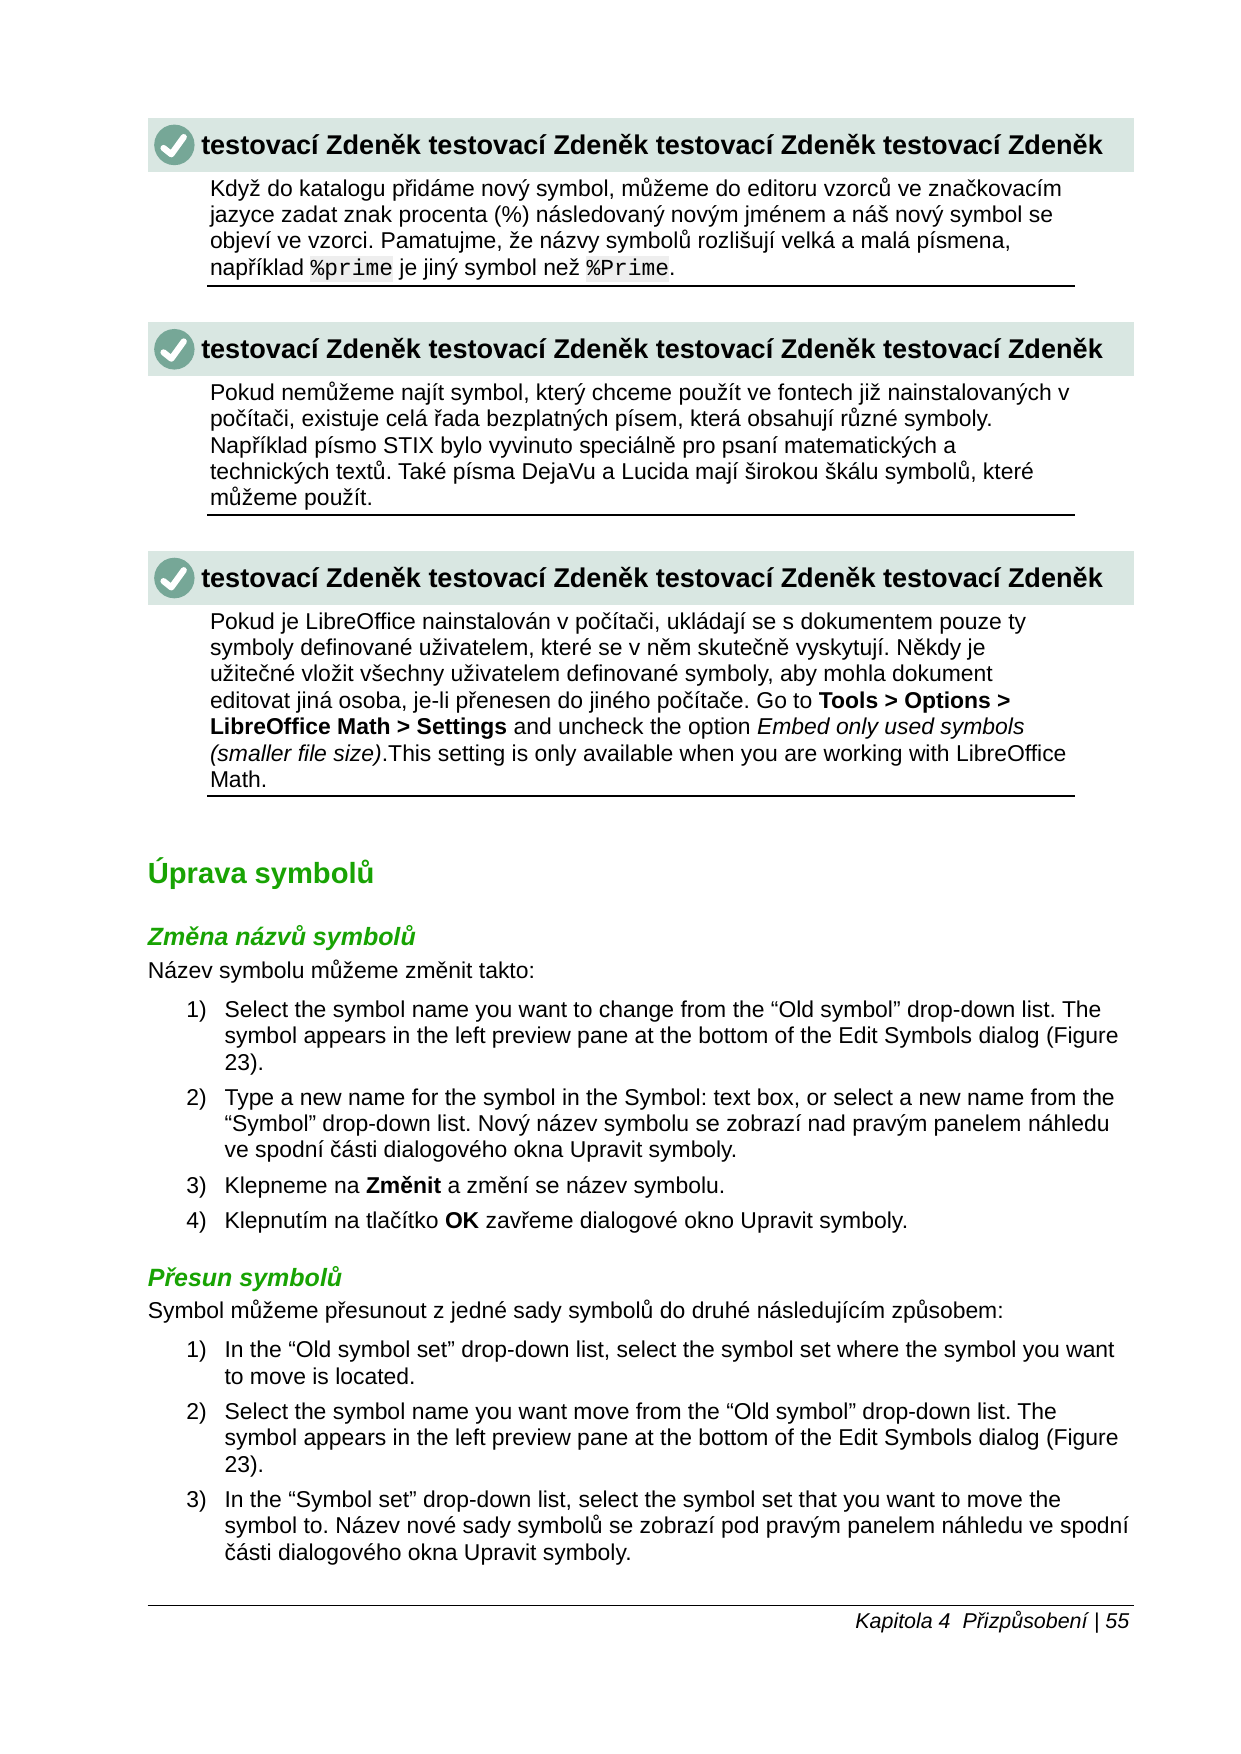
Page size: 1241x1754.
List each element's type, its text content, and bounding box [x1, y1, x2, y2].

list Select the symbol name you want to change from the “Old symbol” drop-down list. The symbol appears in the left preview pane at the bottom of the Edit Symbols dialog (Figure 23). [207, 996, 1134, 1075]
subtitle Úprava symbolů [148, 856, 1134, 890]
list Klepnutím na tlačítko OK zavřeme dialogové okno Upravit symboly. [207, 1207, 1134, 1233]
subtitle testovací Zdeněk testovací Zdeněk testovací Zdeněk testovací Zdeněk [148, 118, 1134, 172]
subtitle Změna názvů symbolů [148, 922, 1134, 951]
subtitle Přesun symbolů [148, 1263, 1134, 1291]
text Název symbolu můžeme změnit takto: [148, 957, 1134, 983]
list Klepneme na Změnit a změní se název symbolu. [207, 1172, 1134, 1198]
list In the “Symbol set” drop-down list, select the symbol set that you want to move the symbol to. Název nové sady symbolů se zobrazí pod pravým panelem náhledu ve spodní části dialogového okna Upravit symboly. [207, 1486, 1134, 1565]
subtitle testovací Zdeněk testovací Zdeněk testovací Zdeněk testovací Zdeněk [148, 551, 1134, 605]
list In the “Old symbol set” drop-down list, select the symbol set where the symbol you want to move is located. [207, 1336, 1134, 1389]
text Když do katalogu přidáme nový symbol, můžeme do editoru vzorců ve značkovacím jazyce zadat znak procenta (%) následovaný novým jménem a náš nový symbol se objeví ve vzorci. Pamatujme, že názvy symbolů rozlišují velká a malá písmena, například %prime je jiný symbol než %Prime. [207, 172, 1075, 285]
subtitle testovací Zdeněk testovací Zdeněk testovací Zdeněk testovací Zdeněk [148, 322, 1134, 376]
text Symbol můžeme přesunout z jedné sady symbolů do druhé následujícím způsobem: [148, 1297, 1134, 1324]
list Type a new name for the symbol in the Symbol: text box, or select a new name from the “Symbol” drop-down list. Nový název symbolu se zobrazí nad pravým panelem náhledu ve spodní části dialogového okna Upravit symboly. [207, 1084, 1134, 1163]
text Pokud je LibreOffice nainstalován v počítači, ukládají se s dokumentem pouze ty symboly definované uživatelem, které se v něm skutečně vyskytují. Někdy je užitečné vložit všechny uživatelem definované symboly, aby mohla dokument editovat jiná osoba, je-li přenesen do jiného počítače. Go to Tools > Options > LibreOffice Math > Settings and uncheck the option Embed only used symbols (smaller file size).This setting is only available when you are working with LibreOffice Math. [207, 605, 1075, 795]
text Pokud nemůžeme najít symbol, který chceme použít ve fontech již nainstalovaných v počítači, existuje celá řada bezplatných písem, která obsahují různé symboly. Například písmo STIX bylo vyvinuto speciálně pro psaní matematických a technických textů. Také písma DejaVu a Lucida mají širokou škálu symbolů, které můžeme použít. [207, 376, 1075, 514]
list Select the symbol name you want move from the “Old symbol” drop-down list. The symbol appears in the left preview pane at the bottom of the Edit Symbols dialog (Figure 23). [207, 1398, 1134, 1477]
